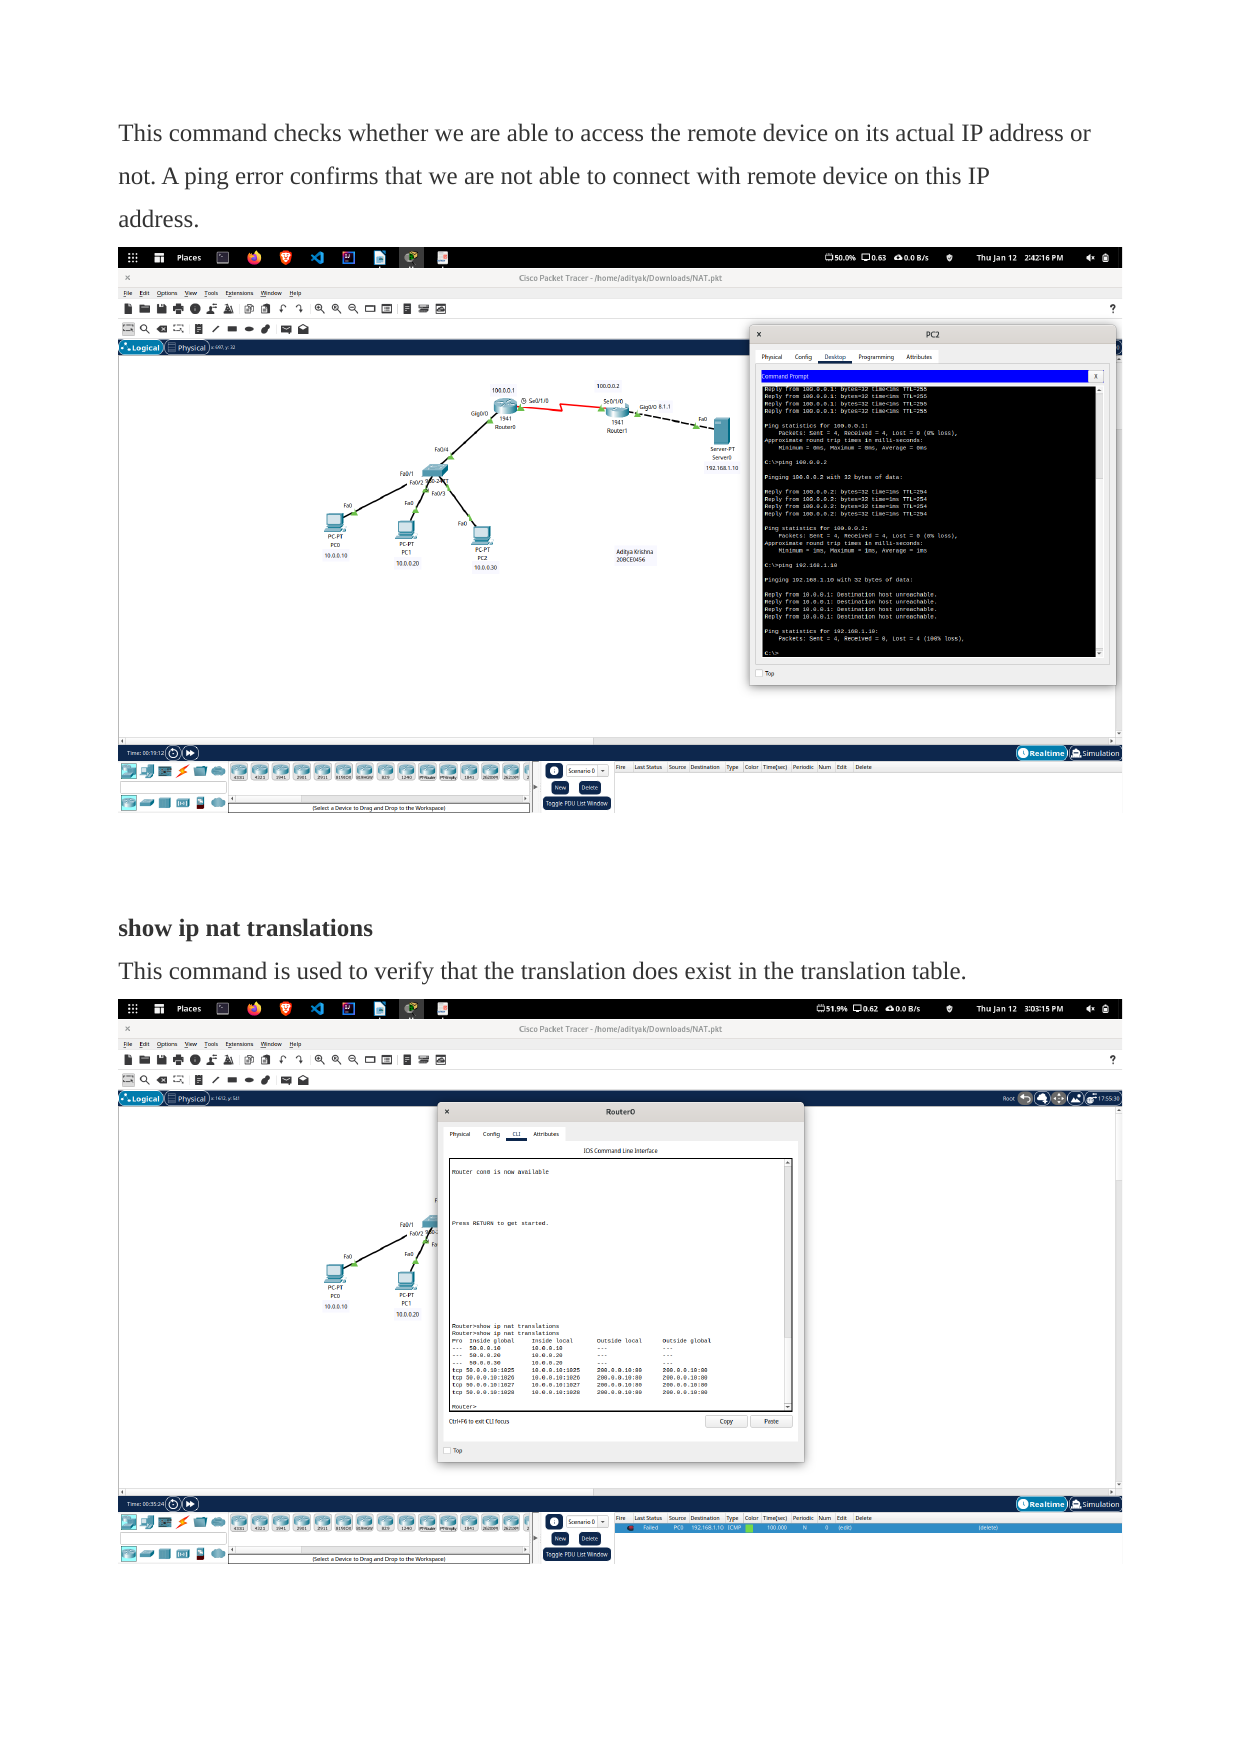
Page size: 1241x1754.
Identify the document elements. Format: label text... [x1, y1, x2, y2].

text show ip nat translations [118, 913, 1122, 942]
text This command is used to verify that the translation does exist in the translation table. [118, 956, 1122, 985]
text address. [118, 204, 1122, 233]
picture [118, 999, 1123, 1564]
text This command checks whether we are able to access the remote device on its actual IP address or not. A ping error confirms that we are not able to connect with remote device on this IP [118, 118, 1122, 190]
picture [118, 247, 1123, 813]
